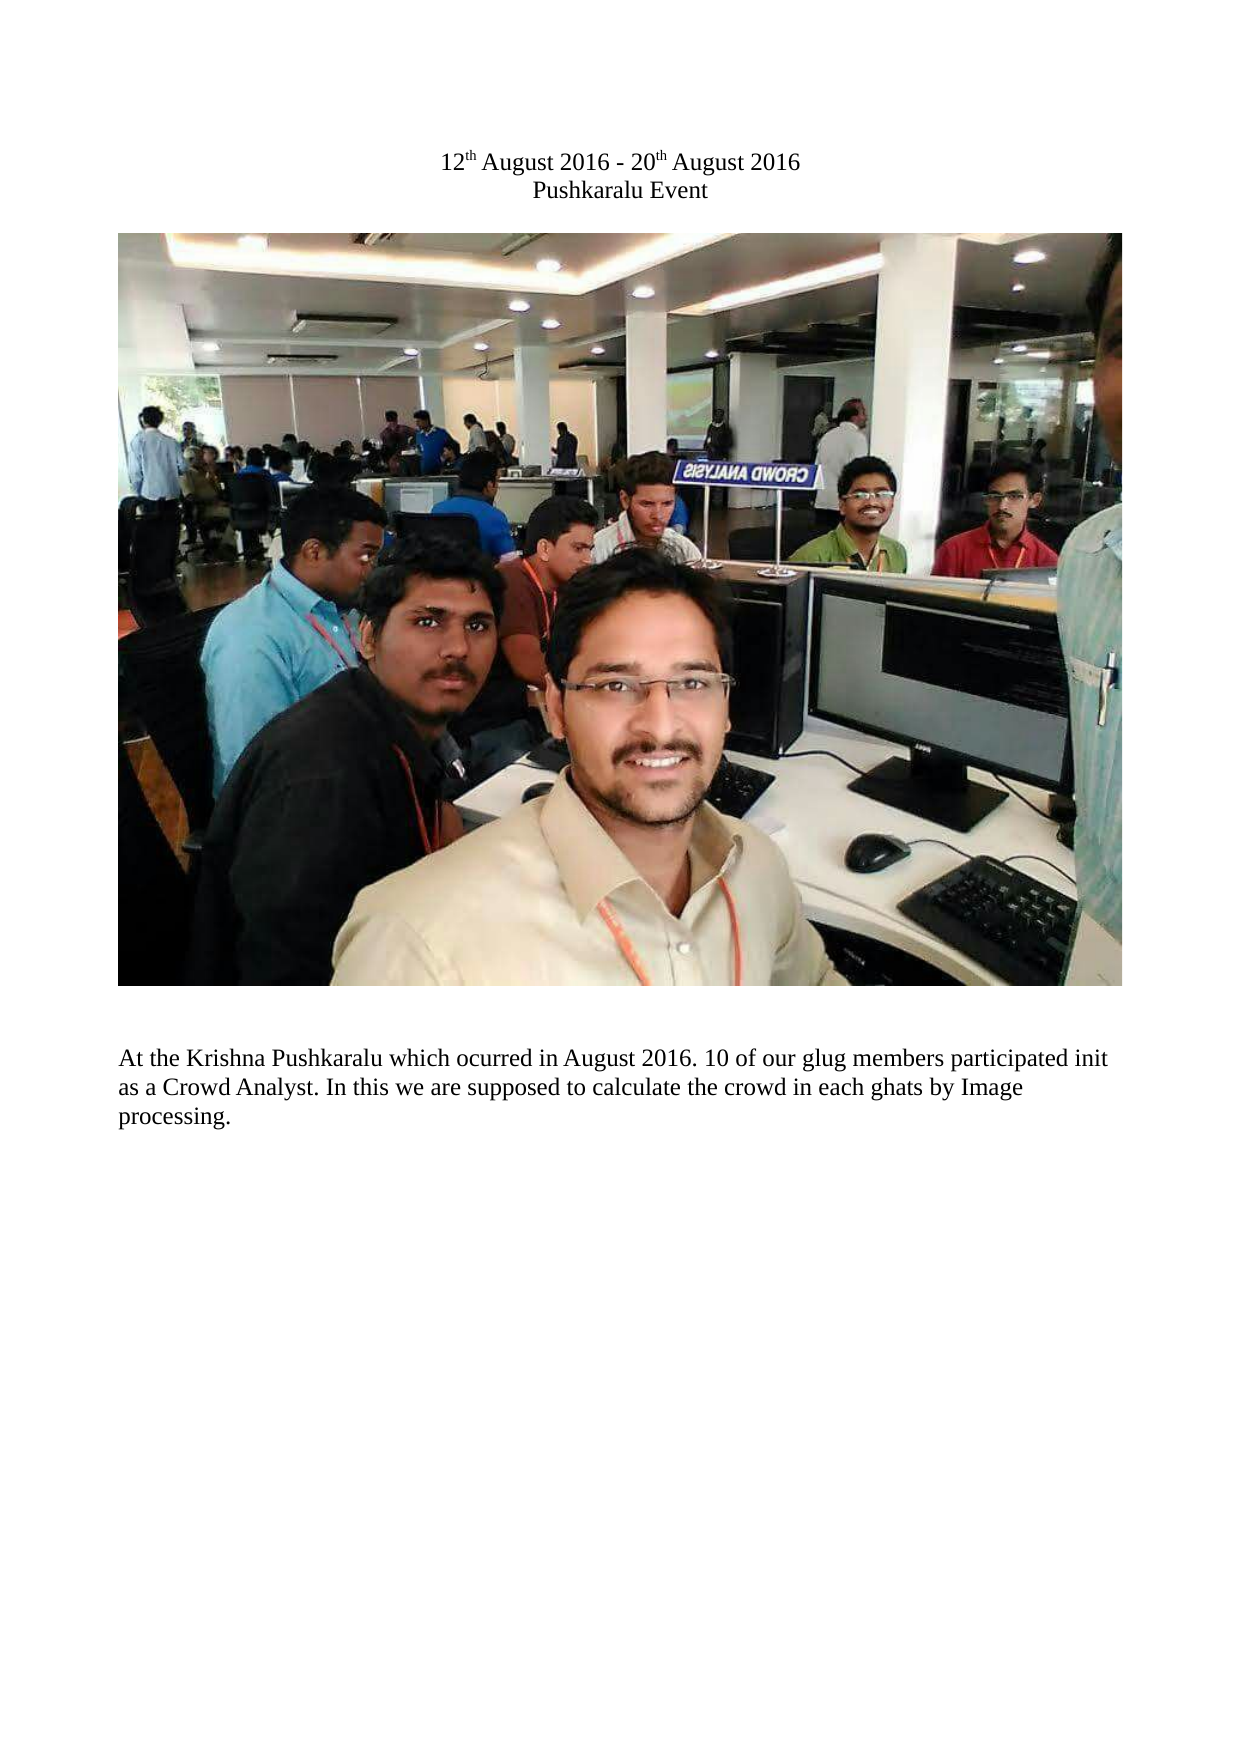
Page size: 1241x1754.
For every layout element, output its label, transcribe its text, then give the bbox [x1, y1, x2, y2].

picture [118, 233, 1123, 986]
text Pushkaralu Event [118, 176, 1122, 204]
text 12th August 2016 - 20th August 2016 [118, 147, 1122, 176]
text At the Krishna Pushkaralu which ocurred in August 2016. 10 of our glug members participated init as a Crowd Analyst. In this we are supposed to calculate the crowd in each ghats by Image processing. [118, 1043, 1122, 1129]
